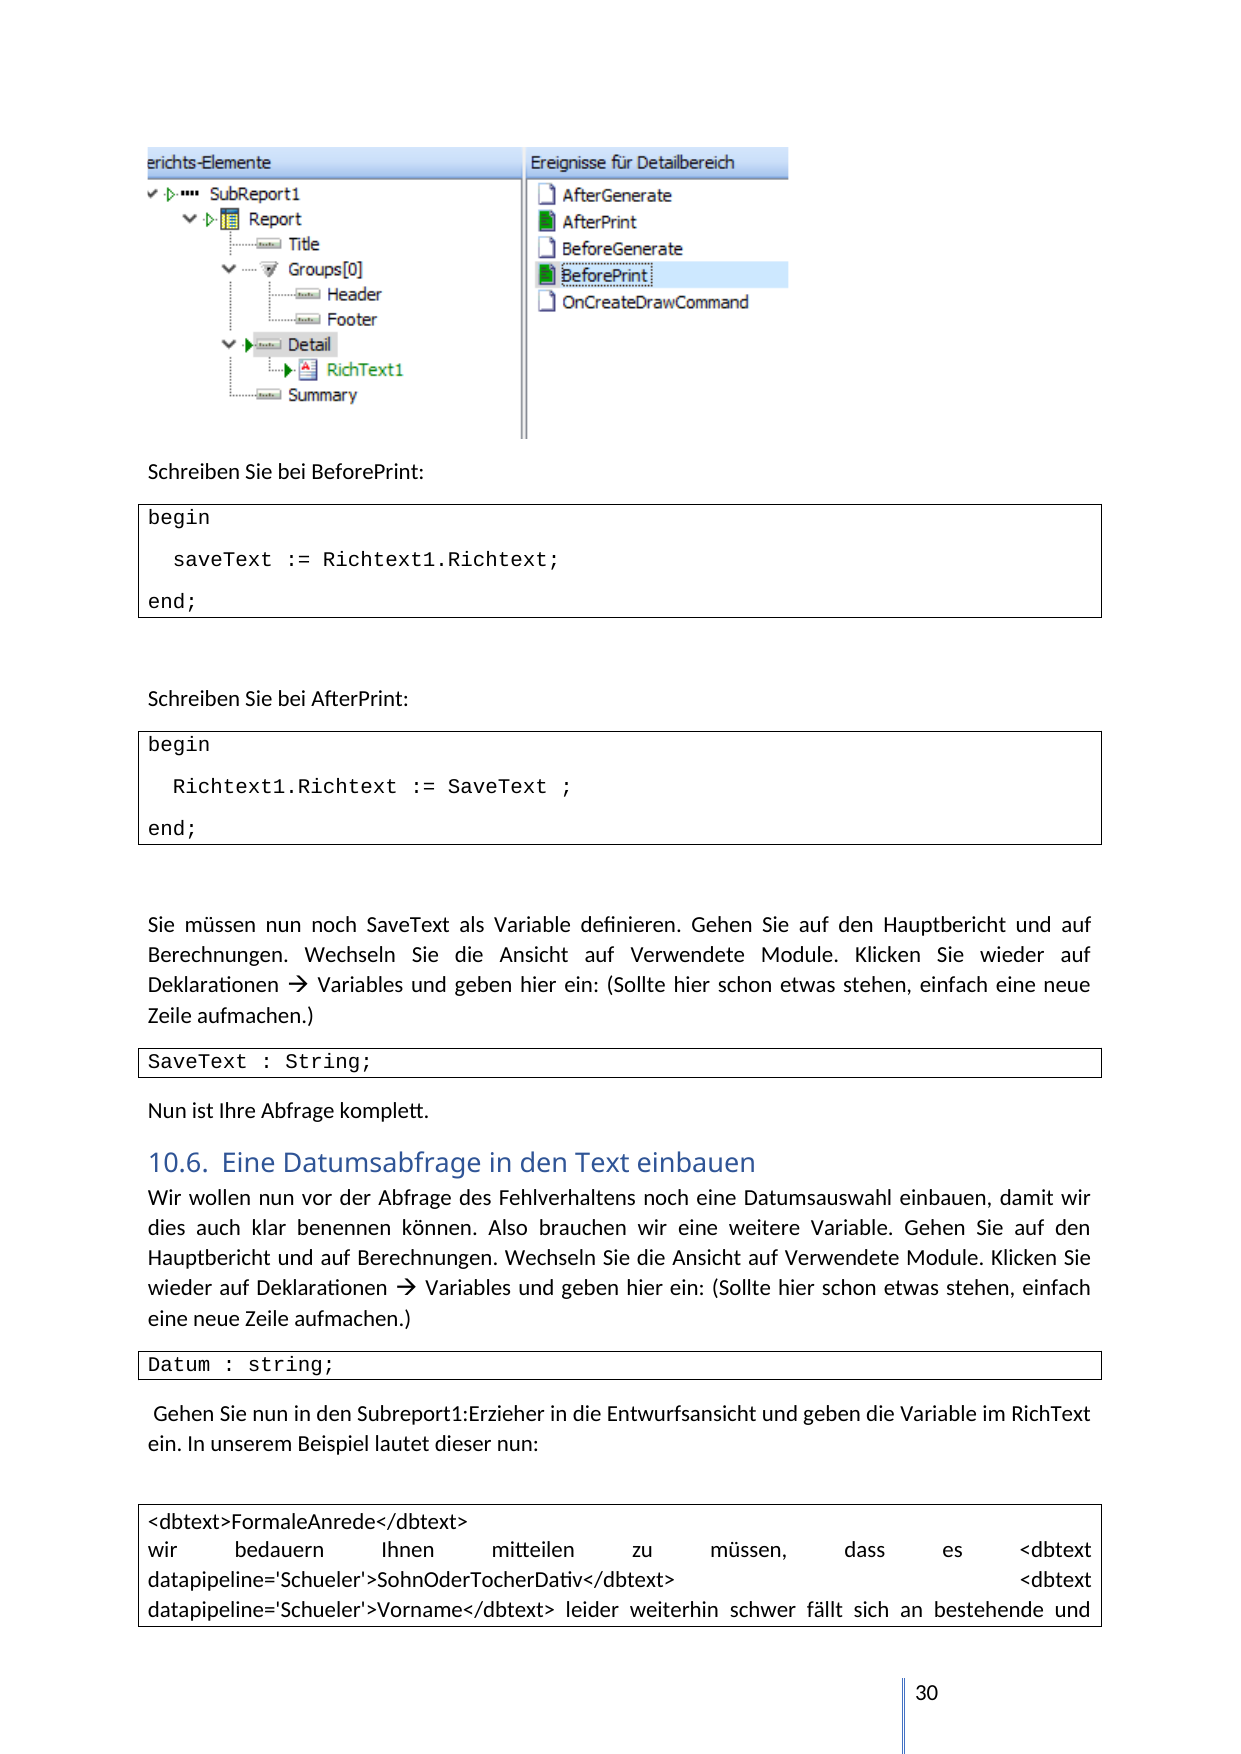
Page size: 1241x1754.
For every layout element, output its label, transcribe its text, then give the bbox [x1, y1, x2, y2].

picture [147, 147, 789, 439]
text saveText := Richtext1.Richtext; [139, 546, 1101, 573]
text begin [139, 732, 1101, 757]
text Gehen Sie nun in den Subreport1:Erzieher in die Entwurfsansicht und geben die Variable im RichText ein. In unserem Beispiel lautet dieser nun: [148, 1399, 1093, 1457]
text Nun ist Ihre Abfrage komplett. [148, 1096, 1093, 1124]
text SaveText : String; [139, 1049, 1101, 1077]
subtitle Eine Datumsabfrage in den Text einbauen [148, 1143, 1093, 1180]
text begin [139, 505, 1101, 531]
text end; [139, 815, 1101, 844]
text Schreiben Sie bei AfterPrint: [148, 684, 1093, 712]
text Wir wollen nun vor der Abfrage des Fehlverhaltens noch eine Datumsauswahl einbauen, damit wir dies auch klar benennen können. Also brauchen wir eine weitere Variable. Gehen Sie auf den Hauptbericht und auf Berechnungen. Wechseln Sie die Ansicht auf Verwendete Module. Klicken Sie wieder auf Deklarationen  Variables und geben hier ein: (Sollte hier schon etwas stehen, einfach eine neue Zeile aufmachen.) [148, 1183, 1093, 1332]
text <dbtext>FormaleAnrede</dbtext> [139, 1505, 1101, 1532]
text Schreiben Sie bei BeforePrint: [148, 457, 1093, 485]
text Richtext1.Richtext := SaveText ; [139, 773, 1101, 799]
text Sie müssen nun noch SaveText als Variable definieren. Gehen Sie auf den Hauptbericht und auf Berechnungen. Wechseln Sie die Ansicht auf Verwendete Module. Klicken Sie wieder auf Deklarationen  Variables und geben hier ein: (Sollte hier schon etwas stehen, einfach eine neue Zeile aufmachen.) [148, 910, 1093, 1029]
text end; [139, 588, 1101, 617]
text wir bedauern Ihnen mitteilen zu müssen, dass es <dbtext datapipeline='Schueler'>SohnOderTocherDativ</dbtext> <dbtext datapipeline='Schueler'>Vorname</dbtext> leider weiterhin schwer fällt sich an bestehende und [139, 1532, 1101, 1626]
text Datum : string; [139, 1352, 1101, 1379]
